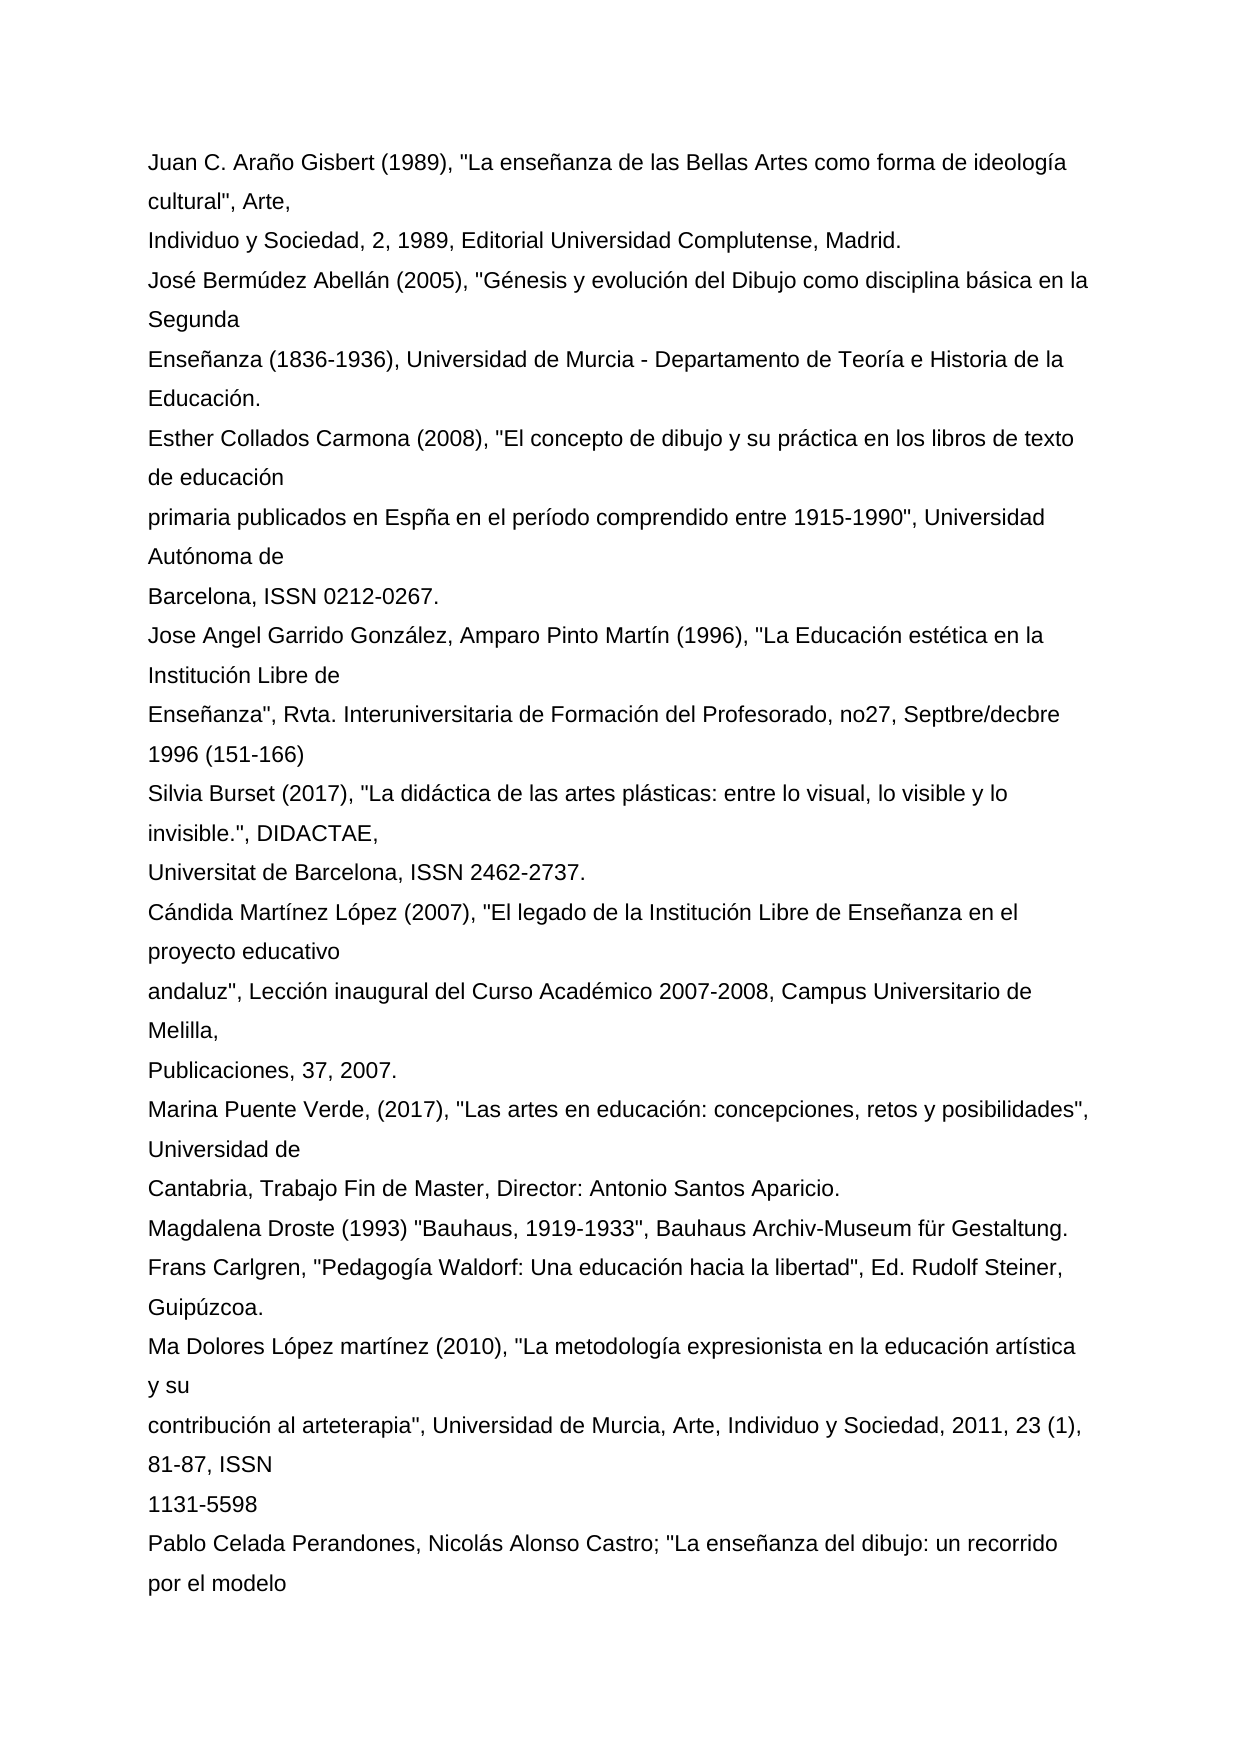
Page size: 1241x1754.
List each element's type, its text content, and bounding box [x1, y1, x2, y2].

text Ma Dolores López martínez (2010), "La metodología expresionista en la educación artística y su [148, 1333, 1093, 1399]
text Enseñanza (1836-1936), Universidad de Murcia - Departamento de Teoría e Historia de la Educación. [148, 346, 1093, 412]
text contribución al arteterapia", Universidad de Murcia, Arte, Individuo y Sociedad, 2011, 23 (1), 81-87, ISSN [148, 1412, 1093, 1478]
text Marina Puente Verde, (2017), "Las artes en educación: concepciones, retos y posibilidades", Universidad de [148, 1096, 1093, 1162]
text Universitat de Barcelona, ISSN 2462-2737. [148, 859, 1093, 886]
text Silvia Burset (2017), "La didáctica de las artes plásticas: entre lo visual, lo visible y lo invisible.", DIDACTAE, [148, 780, 1093, 846]
text Esther Collados Carmona (2008), "El concepto de dibujo y su práctica en los libros de texto de educación [148, 425, 1093, 491]
text Individuo y Sociedad, 2, 1989, Editorial Universidad Complutense, Madrid. [148, 227, 1093, 254]
text Pablo Celada Perandones, Nicolás Alonso Castro; "La enseñanza del dibujo: un recorrido por el modelo [148, 1530, 1093, 1596]
text Jose Angel Garrido González, Amparo Pinto Martín (1996), "La Educación estética en la Institución Libre de [148, 622, 1093, 688]
text Cándida Martínez López (2007), "El legado de la Institución Libre de Enseñanza en el proyecto educativo [148, 899, 1093, 964]
text andaluz", Lección inaugural del Curso Académico 2007-2008, Campus Universitario de Melilla, [148, 978, 1093, 1043]
text Juan C. Araño Gisbert (1989), "La enseñanza de las Bellas Artes como forma de ideología cultural", Arte, [148, 148, 1093, 214]
text Cantabria, Trabajo Fin de Master, Director: Antonio Santos Aparicio. [148, 1175, 1093, 1201]
text José Bermúdez Abellán (2005), "Génesis y evolución del Dibujo como disciplina básica en la Segunda [148, 267, 1093, 333]
text Frans Carlgren, "Pedagogía Waldorf: Una educación hacia la libertad", Ed. Rudolf Steiner, Guipúzcoa. [148, 1254, 1093, 1320]
text Magdalena Droste (1993) "Bauhaus, 1919-1933", Bauhaus Archiv-Museum für Gestaltung. [148, 1214, 1093, 1241]
text 1131-5598 [148, 1491, 1093, 1517]
text Enseñanza", Rvta. Interuniversitaria de Formación del Profesorado, no27, Septbre/decbre 1996 (151-166) [148, 701, 1093, 767]
text Barcelona, ISSN 0212-0267. [148, 583, 1093, 609]
text Publicaciones, 37, 2007. [148, 1057, 1093, 1083]
text primaria publicados en Espña en el período comprendido entre 1915-1990", Universidad Autónoma de [148, 504, 1093, 570]
